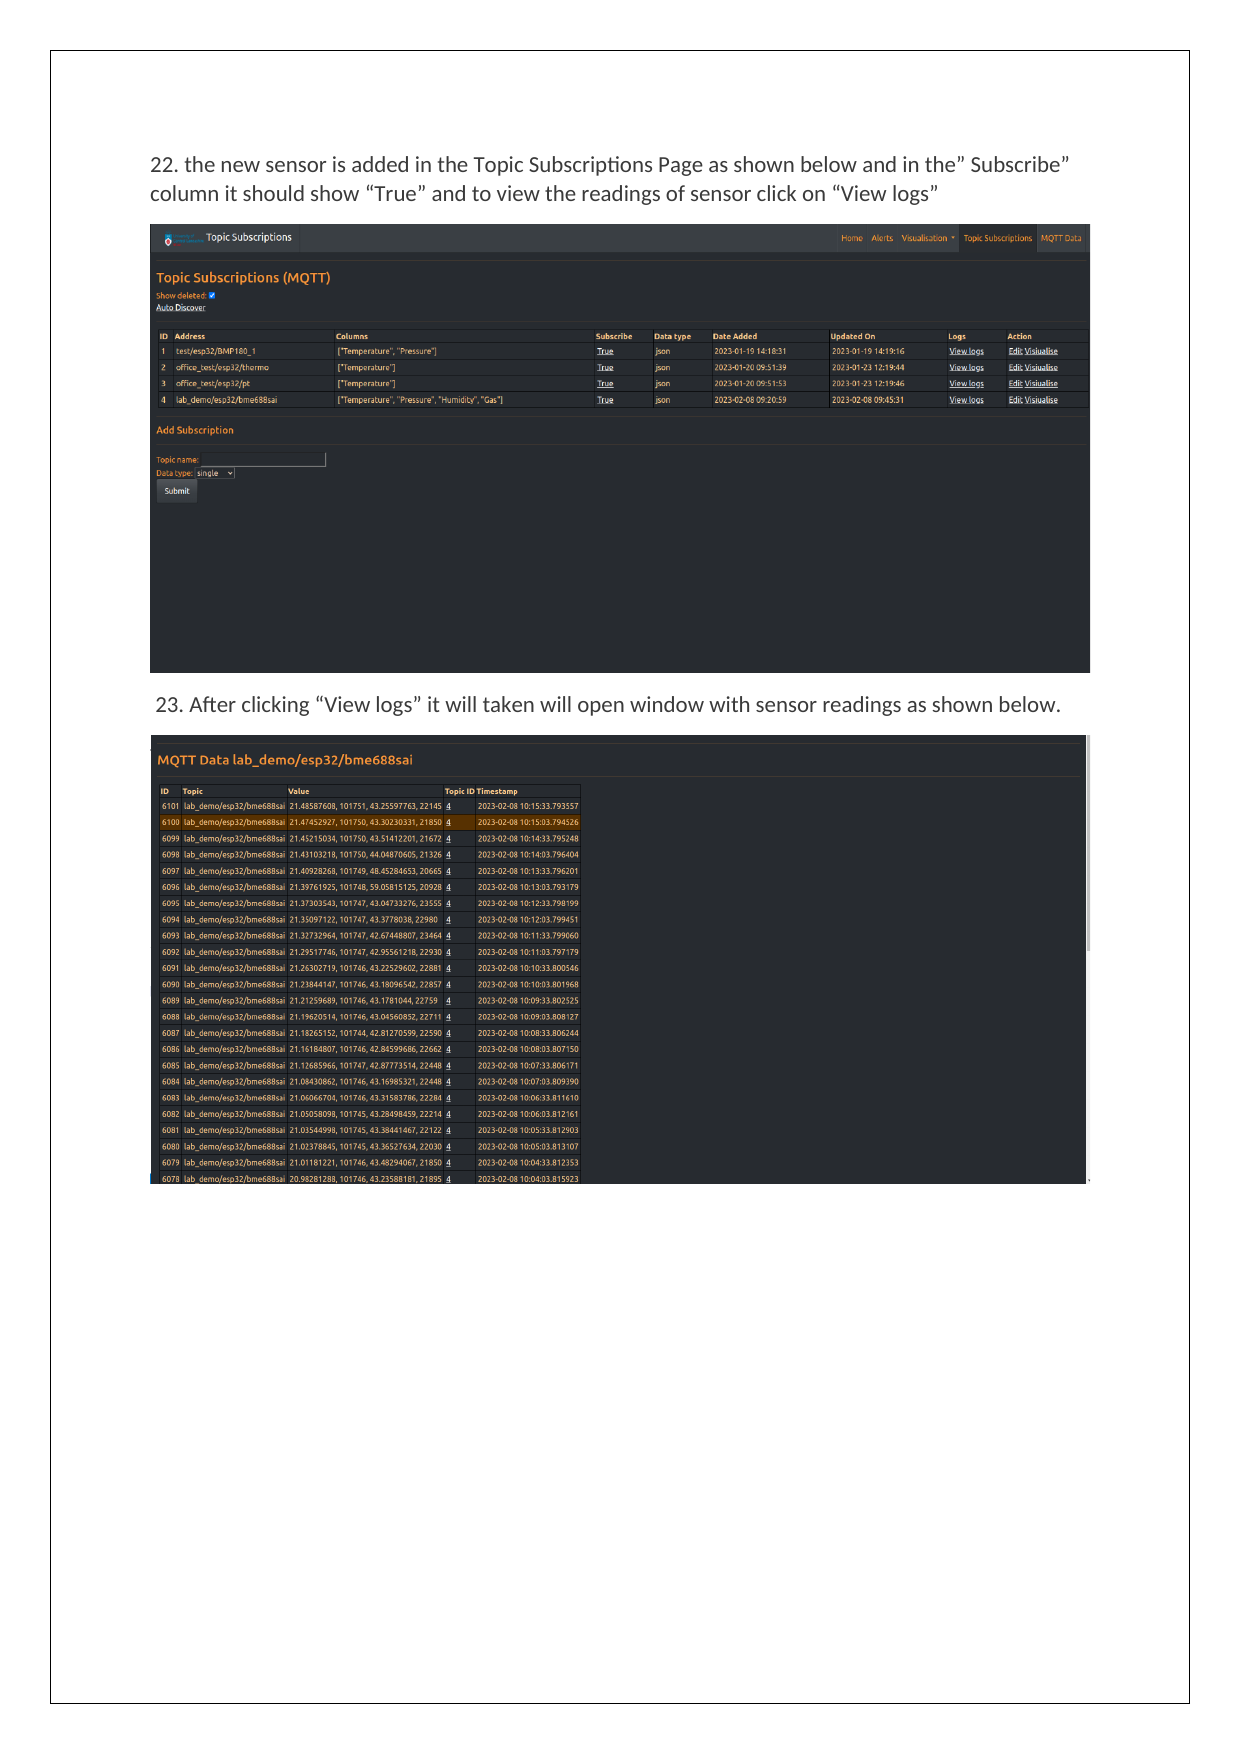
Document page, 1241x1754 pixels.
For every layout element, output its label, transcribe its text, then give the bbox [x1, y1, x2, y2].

text 23. After clicking “View logs” it will taken will open window with sensor readings as shown below. [150, 690, 1090, 718]
text 22. the new sensor is added in the Topic Subscriptions Page as shown below and in the” Subscribe” column it should show “True” and to view the readings of sensor click on “View logs” [150, 150, 1090, 207]
